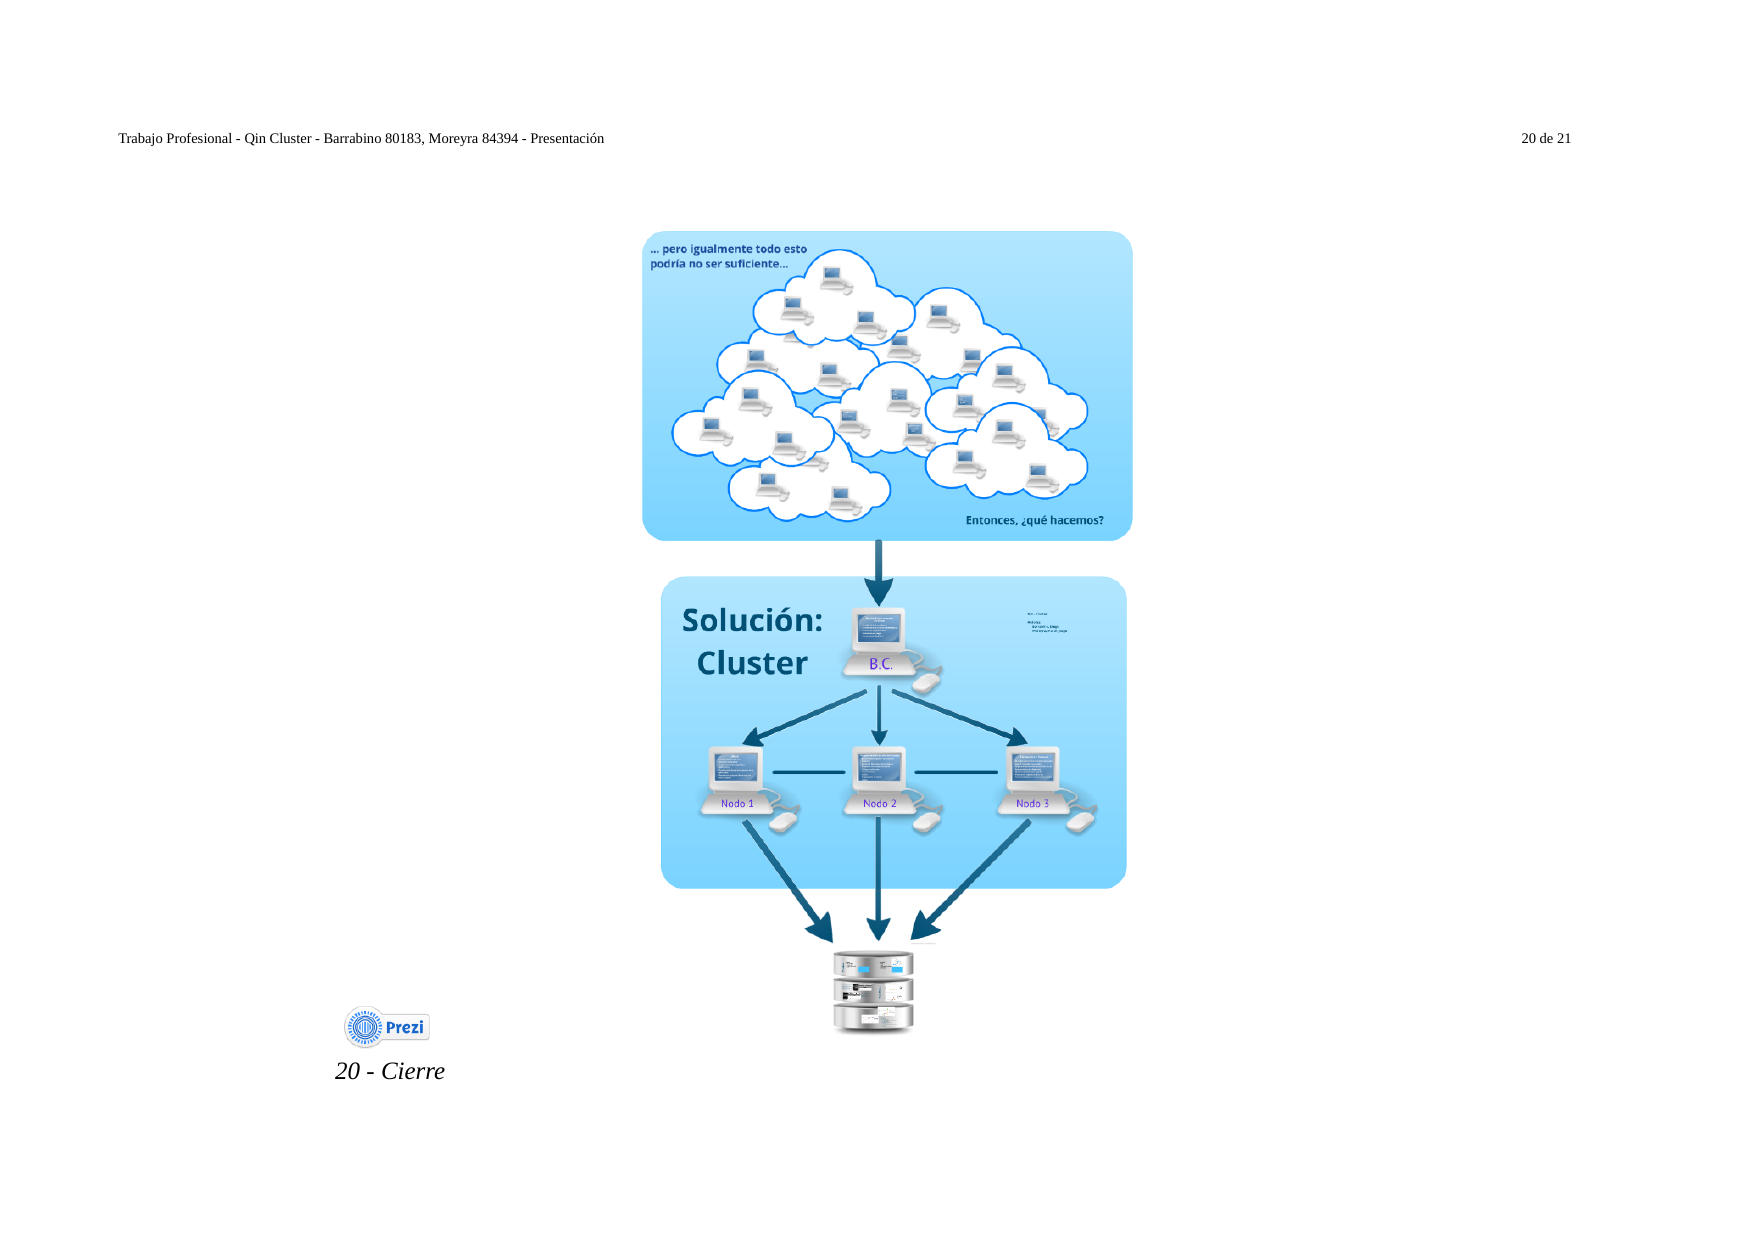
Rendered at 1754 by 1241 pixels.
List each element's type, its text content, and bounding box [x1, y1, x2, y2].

text 20 - Cierre [335, 1057, 1419, 1085]
picture [335, 188, 1420, 1057]
